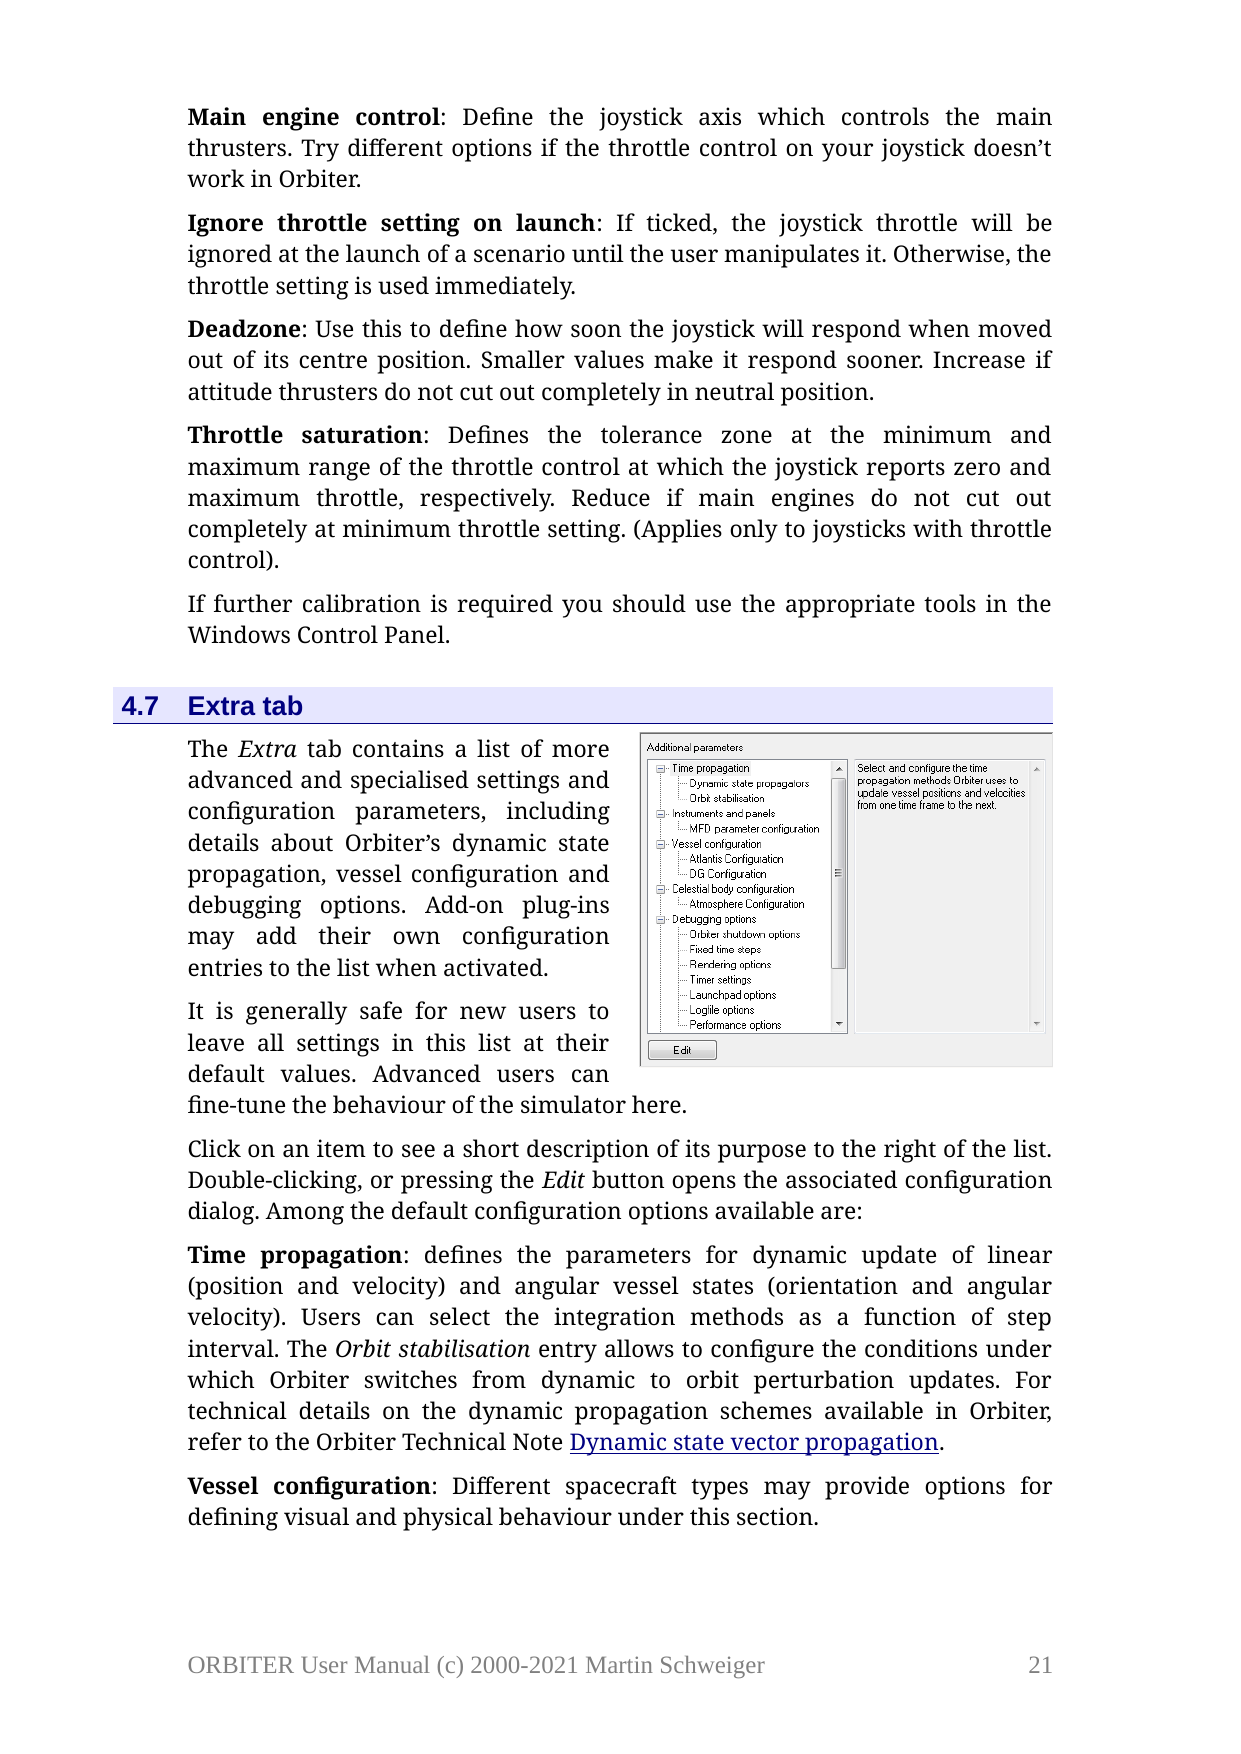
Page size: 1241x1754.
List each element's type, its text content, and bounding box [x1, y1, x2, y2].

text The Extra tab contains a list of more advanced and specialised settings and configuration parameters, including details about Orbiter’s dynamic state propagation, vessel configuration and debugging options. Add-on plug-ins may add their own configuration entries to the list when activated. [187, 732, 639, 982]
text It is generally safe for new users to leave all settings in this list at their default values. Advanced users can fine-tune the behaviour of the simulator here. [187, 995, 1053, 1120]
text If further calibration is required you should use the appropriate tools in the Windows Control Panel. [187, 587, 1053, 650]
text Time propagation: defines the parameters for dynamic update of linear (position and velocity) and angular vessel states (orientation and angular velocity). Users can select the integration methods as a function of step interval. The Orbit stabilisation entry allows to configure the conditions under which Orbiter switches from dynamic to orbit perturbation updates. For technical details on the dynamic propagation schemes available in Orbiter, refer to the Orbiter Technical Note Dynamic state vector propagation. [187, 1238, 1053, 1457]
text Click on an item to see a short description of its purpose to the right of the list. Double-clicking, or pressing the Edit button opens the associated configuration dialog. Among the default configuration options available are: [187, 1132, 1053, 1226]
text Vessel configuration: Different spacecraft types may provide options for defining visual and physical behaviour under this section. [187, 1469, 1053, 1532]
text Deadzone: Use this to define how soon the joystick will respond when moved out of its centre position. Smaller values make it respond sooner. Increase if attitude thrusters do not cut out completely in neutral position. [187, 313, 1053, 406]
text Main engine control: Define the joystick axis which controls the main thrusters. Try different options if the throttle control on your joystick doesn’t work in Orbiter. [187, 100, 1053, 194]
text Throttle saturation: Defines the tolerance zone at the minimum and maximum range of the throttle control at which the joystick reports zero and maximum throttle, respectively. Reduce if main engines do not cut out completely at minimum throttle setting. (Applies only to joysticks with throttle control). [187, 419, 1053, 575]
subtitle Extra tab [113, 687, 1053, 723]
picture [639, 732, 1053, 1068]
text Ignore throttle setting on launch: If ticked, the joystick throttle will be ignored at the launch of a scenario until the user manipulates it. Otherwise, the throttle setting is used immediately. [187, 207, 1053, 300]
